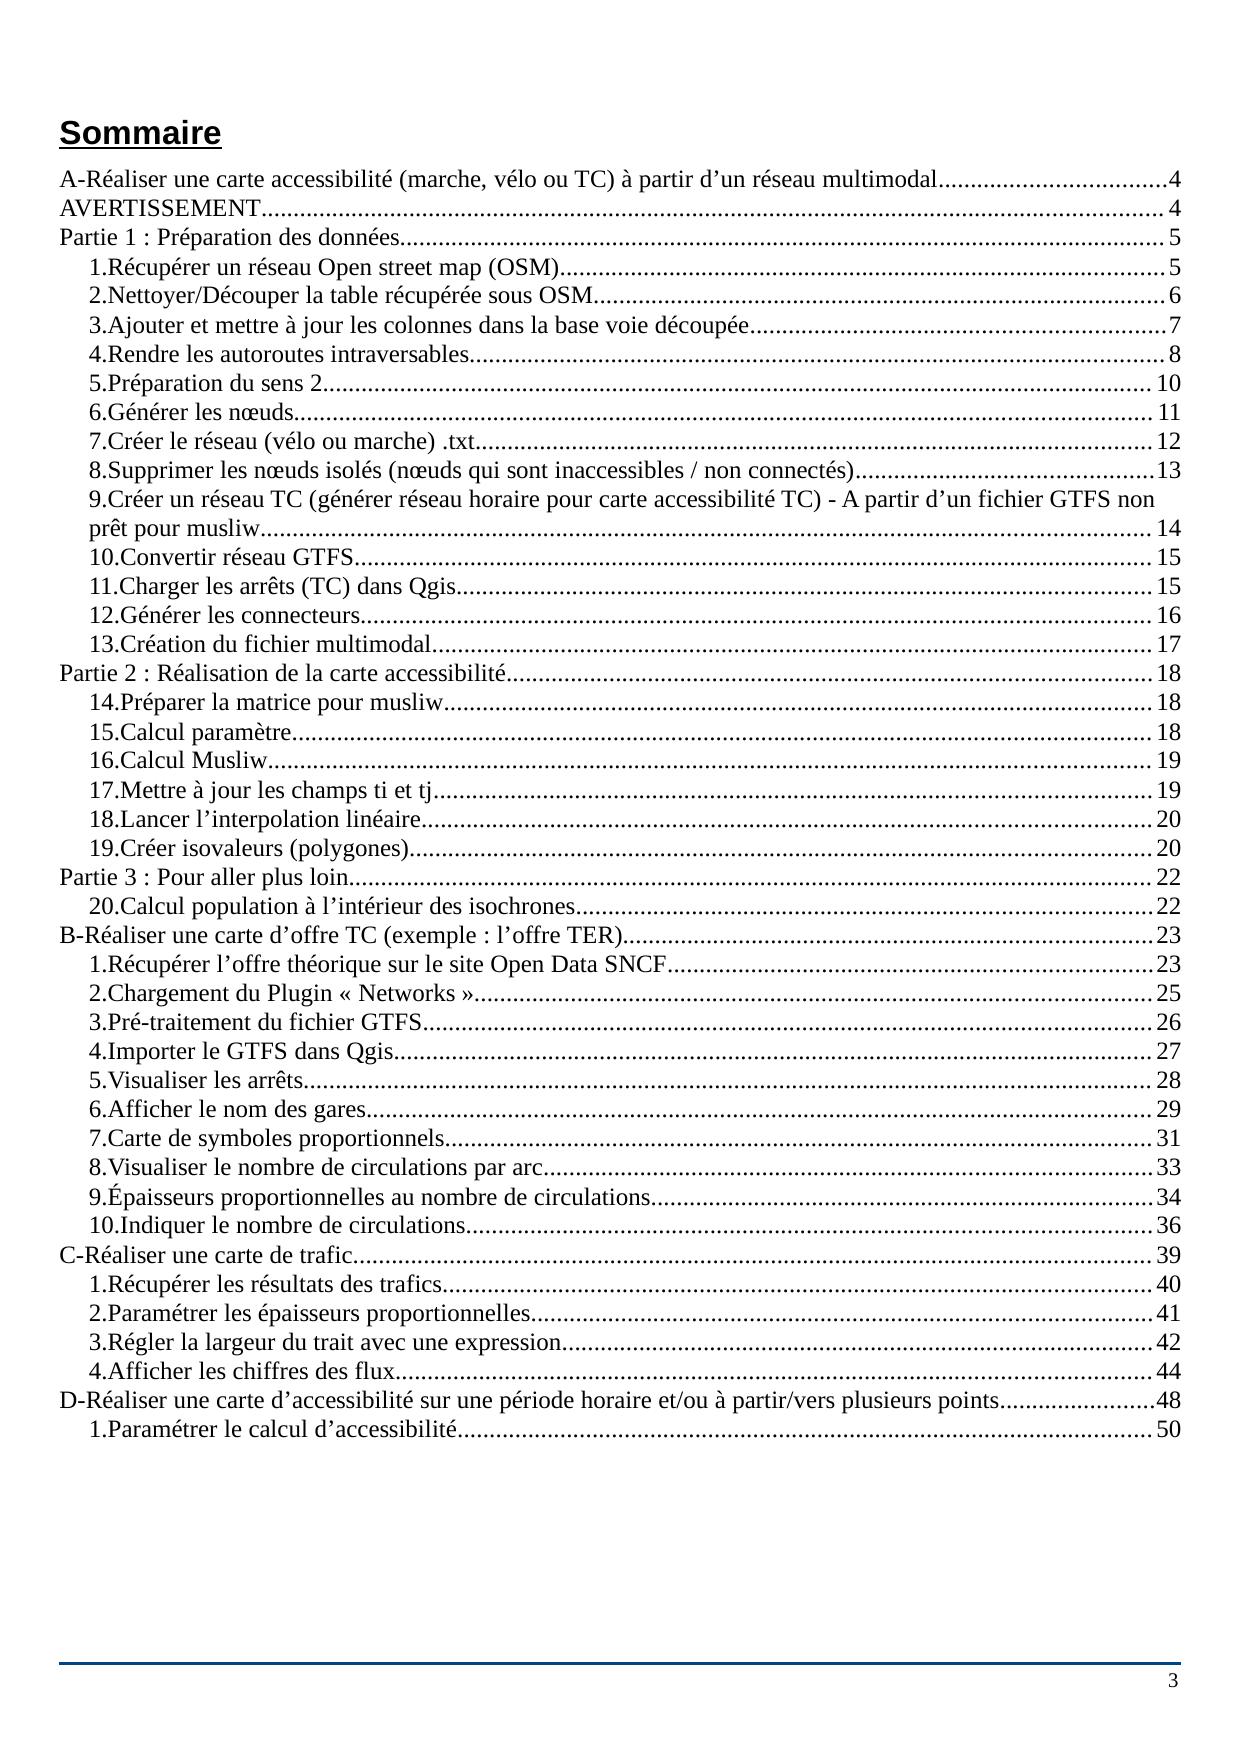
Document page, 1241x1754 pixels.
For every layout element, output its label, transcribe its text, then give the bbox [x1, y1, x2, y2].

text 18.Lancer l’interpolation linéaire 20 [88, 803, 1181, 833]
text 6.Générer les nœuds 11 [88, 397, 1181, 426]
text 11.Charger les arrêts (TC) dans Qgis 15 [88, 571, 1181, 600]
text 3.Pré-traitement du fichier GTFS 26 [88, 1007, 1181, 1036]
text 4.Afficher les chiffres des flux 44 [88, 1356, 1181, 1385]
text 1.Paramétrer le calcul d’accessibilité 50 [88, 1414, 1181, 1443]
text D-Réaliser une carte d’accessibilité sur une période horaire et/ou à partir/vers plusieurs points 48 [59, 1385, 1181, 1414]
text 3.Ajouter et mettre à jour les colonnes dans la base voie découpée 7 [88, 309, 1181, 338]
text Partie 2 : Réalisation de la carte accessibilité 18 [59, 658, 1181, 687]
text 15.Calcul paramètre 18 [88, 716, 1181, 745]
text 16.Calcul Musliw 19 [88, 745, 1181, 774]
text 8.Visualiser le nombre de circulations par arc 33 [88, 1152, 1181, 1181]
text 1.Récupérer un réseau Open street map (OSM) 5 [88, 251, 1181, 280]
text Partie 3 : Pour aller plus loin 22 [59, 862, 1181, 891]
text 17.Mettre à jour les champs ti et tj 19 [88, 774, 1181, 803]
text 10.Convertir réseau GTFS 15 [88, 542, 1181, 571]
text C-Réaliser une carte de trafic 39 [59, 1239, 1181, 1268]
text 3.Régler la largeur du trait avec une expression 42 [88, 1327, 1181, 1356]
text 7.Carte de symboles proportionnels 31 [88, 1123, 1181, 1152]
text 12.Générer les connecteurs 16 [88, 600, 1181, 629]
text 2.Nettoyer/Découper la table récupérée sous OSM 6 [88, 280, 1181, 309]
text 6.Afficher le nom des gares 29 [88, 1094, 1181, 1123]
text Partie 1 : Préparation des données 5 [59, 222, 1181, 251]
text B-Réaliser une carte d’offre TC (exemple : l’offre TER) 23 [59, 920, 1181, 949]
text 19.Créer isovaleurs (polygones) 20 [88, 833, 1181, 862]
text AVERTISSEMENT 4 [59, 193, 1181, 222]
text 14.Préparer la matrice pour musliw 18 [88, 687, 1181, 716]
text A-Réaliser une carte accessibilité (marche, vélo ou TC) à partir d’un réseau multimodal 4 [59, 164, 1181, 193]
text 5.Préparation du sens 2 10 [88, 368, 1181, 397]
text 10.Indiquer le nombre de circulations 36 [88, 1210, 1181, 1239]
text 7.Créer le réseau (vélo ou marche) .txt 12 [88, 426, 1181, 455]
text 9.Créer un réseau TC (générer réseau horaire pour carte accessibilité TC) - A partir d’un fichier GTFS non prêt pour musliw 14 [88, 484, 1181, 542]
text 1.Récupérer les résultats des trafics 40 [88, 1268, 1181, 1298]
text 4.Importer le GTFS dans Qgis 27 [88, 1036, 1181, 1065]
text 9.Épaisseurs proportionnelles au nombre de circulations 34 [88, 1181, 1181, 1210]
text 4.Rendre les autoroutes intraversables 8 [88, 338, 1181, 368]
subtitle Sommaire [59, 113, 1181, 152]
text 20.Calcul population à l’intérieur des isochrones 22 [88, 891, 1181, 920]
text 1.Récupérer l’offre théorique sur le site Open Data SNCF 23 [88, 949, 1181, 978]
text 8.Supprimer les nœuds isolés (nœuds qui sont inaccessibles / non connectés) 13 [88, 455, 1181, 484]
text 2.Paramétrer les épaisseurs proportionnelles 41 [88, 1298, 1181, 1327]
text 13.Création du fichier multimodal 17 [88, 629, 1181, 658]
text 5.Visualiser les arrêts 28 [88, 1065, 1181, 1094]
text 2.Chargement du Plugin « Networks » 25 [88, 978, 1181, 1007]
